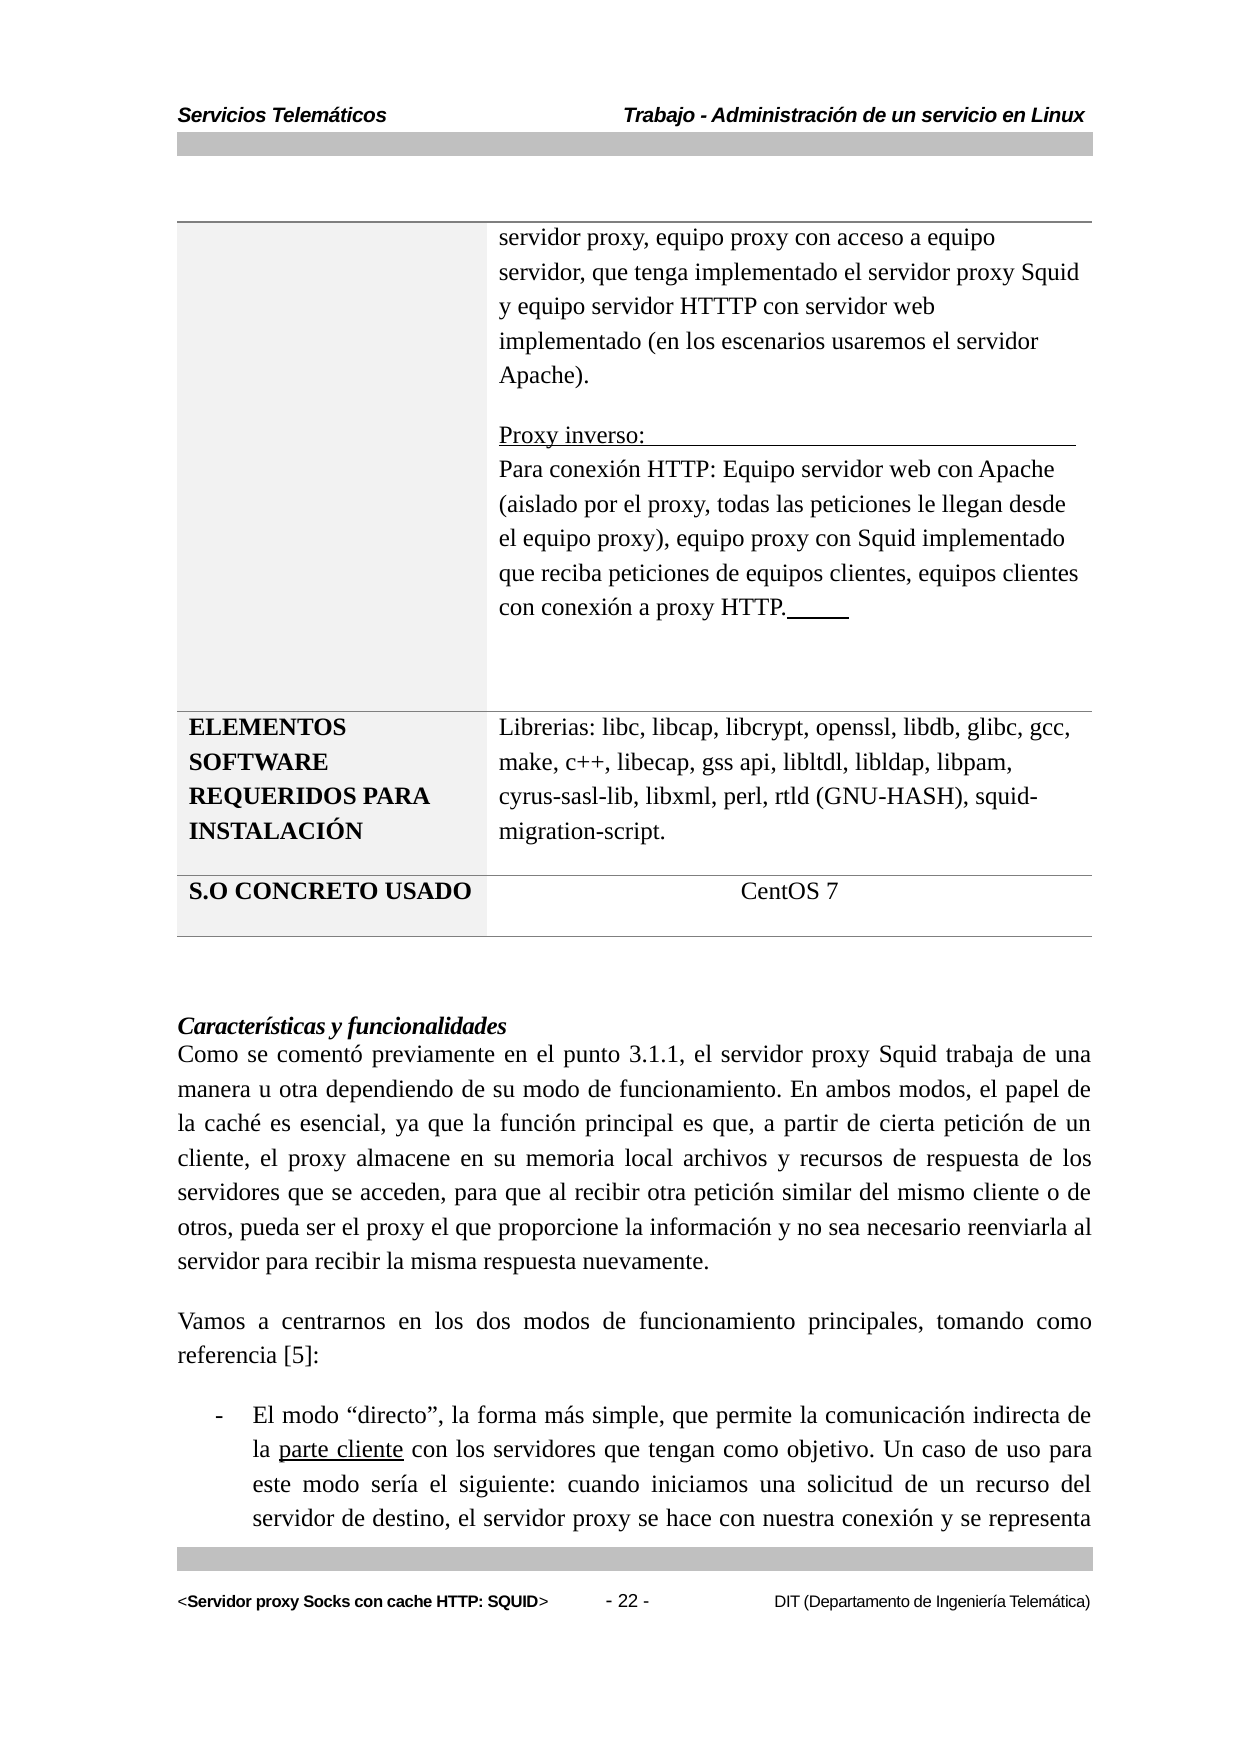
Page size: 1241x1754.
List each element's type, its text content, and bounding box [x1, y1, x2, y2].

table_cell CentOS 7 [487, 876, 1092, 936]
text Como se comentó previamente en el punto 3.1.1, el servidor proxy Squid trabaja de una manera u otra dependiendo de su modo de funcionamiento. En ambos modos, el papel de la caché es esencial, ya que la función principal es que, a partir de cierta petición de un cliente, el proxy almacene en su memoria local archivos y recursos de respuesta de los servidores que se acceden, para que al recibir otra petición similar del mismo cliente o de otros, pueda ser el proxy el que proporcione la información y no sea necesario reenviarla al servidor para recibir la misma respuesta nuevamente. [177, 1039, 1093, 1275]
table_cell ELEMENTOS SOFTWARE REQUERIDOS PARA INSTALACIÓN [177, 712, 487, 875]
table_cell [177, 223, 487, 711]
list El modo “directo”, la forma más simple, que permite la comunicación indirecta de la parte cliente con los servidores que tengan como objetivo. Un caso de uso para este modo sería el siguiente: cuando iniciamos una solicitud de un recurso del servidor de destino, el servidor proxy se hace con nuestra conexión y se representa [215, 1400, 1093, 1532]
text Vamos a centrarnos en los dos modos de funcionamiento principales, tomando como referencia [5]: [177, 1306, 1093, 1369]
list Características y funcionalidades [177, 1011, 1093, 1039]
table_cell Librerias: libc, libcap, libcrypt, openssl, libdb, glibc, gcc, make, c++, libecap, gss api, libltdl, libldap, libpam, cyrus-sasl-lib, libxml, perl, rtld (GNU-HASH), squid-migration-script. [487, 712, 1092, 875]
table_cell servidor proxy, equipo proxy con acceso a equipo servidor, que tenga implementado el servidor proxy Squid y equipo servidor HTTTP con servidor web implementado (en los escenarios usaremos el servidor Apache). Proxy inverso: Para conexión HTTP: Equipo servidor web con Apache (aislado por el proxy, todas las peticiones le llegan desde el equipo proxy), equipo proxy con Squid implementado que reciba peticiones de equipos clientes, equipos clientes con conexión a proxy HTTP. [487, 223, 1092, 711]
table_cell S.O CONCRETO USADO [177, 876, 487, 936]
